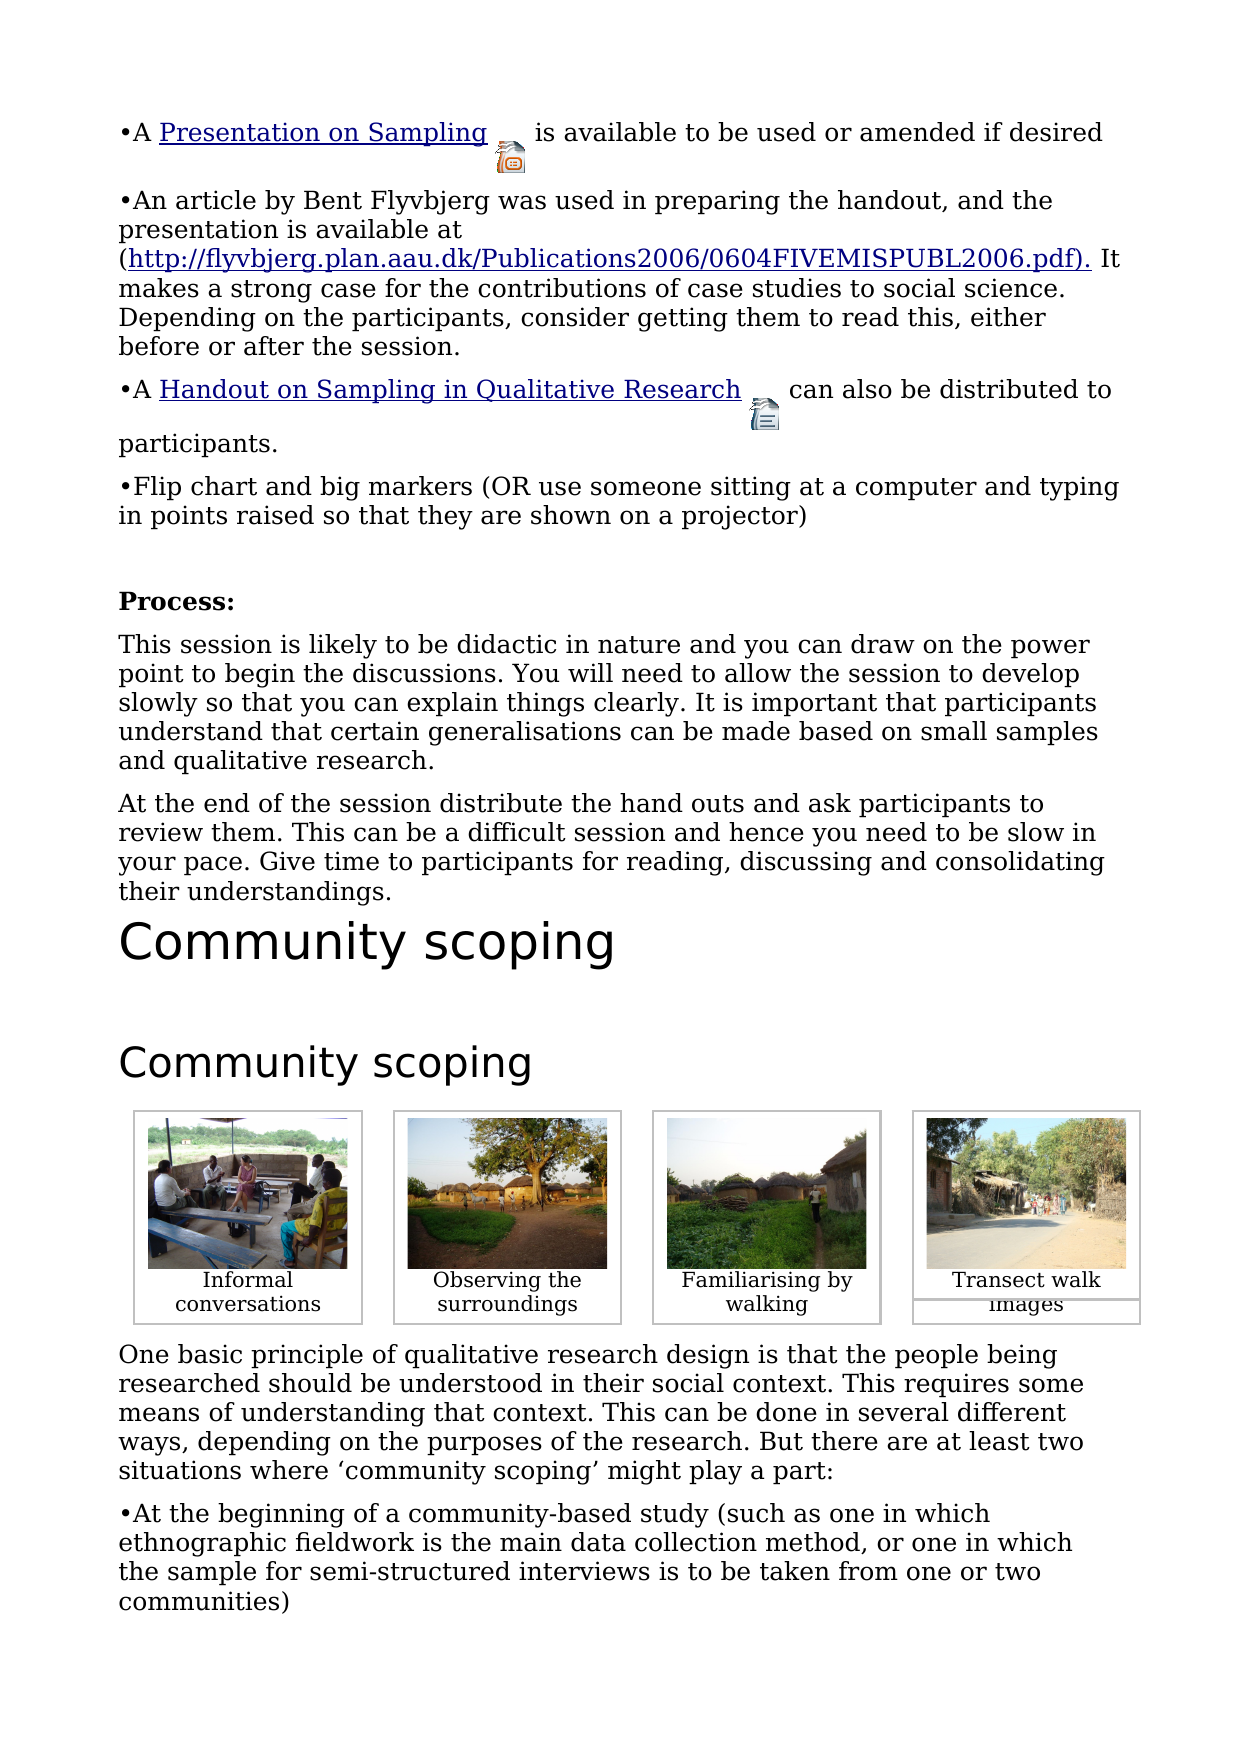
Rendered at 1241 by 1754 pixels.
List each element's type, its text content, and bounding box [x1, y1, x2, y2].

text This session is likely to be didactic in nature and you can draw on the power point to begin the discussions. You will need to allow the session to develop slowly so that you can explain things clearly. It is important that participants understand that certain generalisations can be made based on small samples and qualitative research. [118, 630, 1122, 776]
text Transect walk [920, 1118, 1133, 1292]
list A Presentation on Sampling is available to be used or amended if desired [118, 118, 1122, 173]
list An article by Bent Flyvbjerg was used in preparing the handout, and the presentation is available at (http://flyvbjerg.plan.aau.dk/Publications2006/0604FIVEMISPUBL2006.pdf). It makes a strong case for the contributions of case studies to social science. Depending on the participants, consider getting them to read this, either before or after the session. [118, 186, 1122, 361]
subtitle Community scoping [118, 1039, 1122, 1088]
text Observing the surroundings [401, 1118, 614, 1317]
picture [749, 398, 781, 430]
text One basic principle of qualitative research design is that the people being researched should be understood in their social context. This requires some means of understanding that context. This can be done in several different ways, depending on the purposes of the research. But there are at least two situations where ‘community scoping’ might play a part: [118, 1159, 1122, 1486]
text Capturing through images [920, 1301, 1133, 1317]
text Process: [118, 587, 1122, 616]
list At the beginning of a community-based study (such as one in which ethnographic fieldwork is the main data collection method, or one in which the sample for semi-structured interviews is to be taken from one or two communities) [118, 1499, 1122, 1616]
text Familiarising by walking [660, 1118, 873, 1317]
text Informal conversations [141, 1118, 354, 1317]
subtitle Community scoping [118, 913, 1122, 972]
text At the end of the session distribute the hand outs and ask participants to review them. This can be a difficult session and hence you need to be slow in your pace. Give time to participants for reading, discussing and consolidating their understandings. [118, 789, 1122, 906]
picture [495, 141, 527, 173]
list Flip chart and big markers (OR use someone sitting at a computer and typing in points raised so that they are shown on a projector) [118, 472, 1122, 531]
list A Handout on Sampling in Qualitative Research can also be distributed to participants. [118, 375, 1122, 459]
